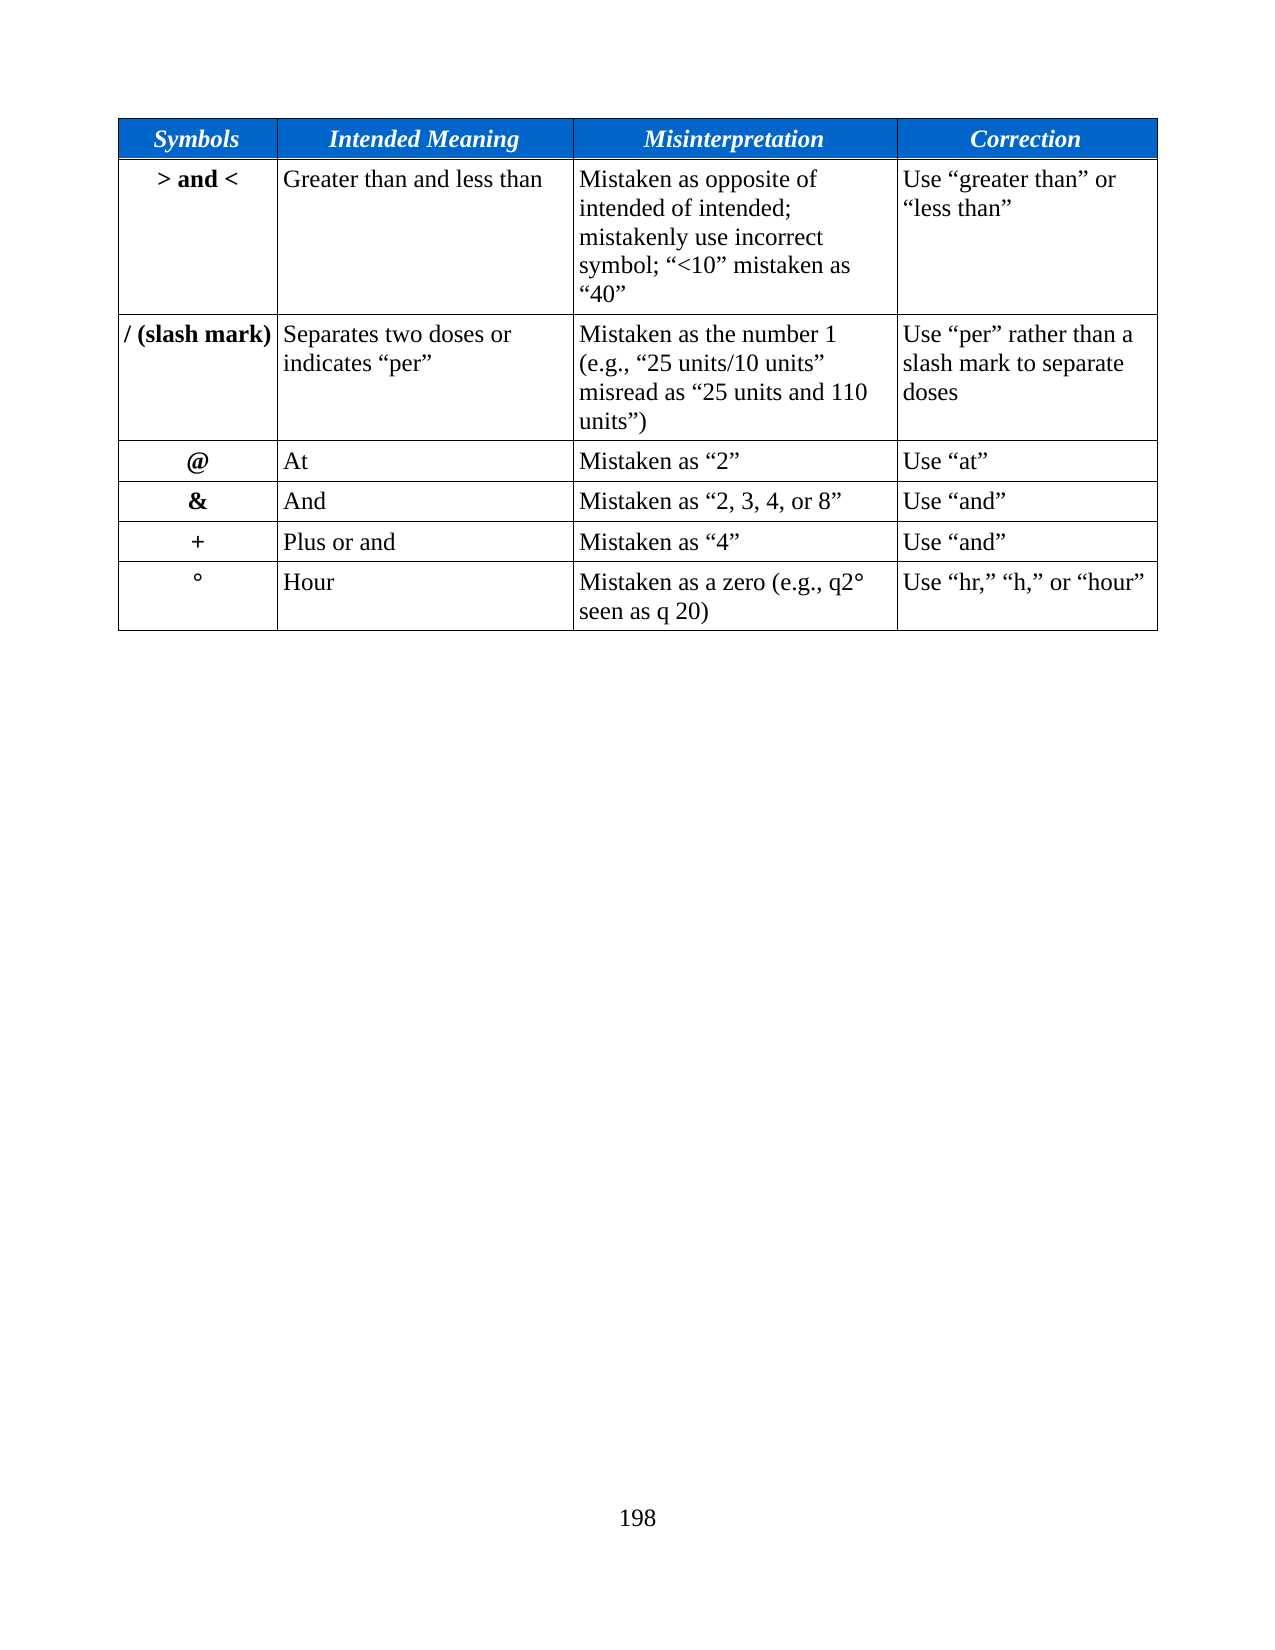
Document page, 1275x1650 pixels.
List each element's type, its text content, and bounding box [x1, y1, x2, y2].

table_cell Mistaken as “2” [574, 441, 897, 481]
table_cell Use “hr,” “h,” or “hour” [898, 562, 1157, 630]
table_cell & [119, 482, 277, 521]
table_header Symbols [119, 119, 277, 158]
table_cell / (slash mark) [119, 315, 277, 440]
table_cell Mistaken as “2, 3, 4, or 8” [574, 482, 897, 521]
table_cell ° [119, 562, 277, 630]
table_cell And [278, 482, 573, 521]
table_cell + [119, 522, 277, 561]
table_cell Mistaken as “4” [574, 522, 897, 561]
table_cell Separates two doses or indicates “per” [278, 315, 573, 440]
table_cell Use “and” [898, 522, 1157, 561]
table_cell Plus or and [278, 522, 573, 561]
table_cell > and < [119, 160, 277, 314]
table_cell Use “greater than” or “less than” [898, 160, 1157, 314]
table_cell Mistaken as the number 1 (e.g., “25 units/10 units” misread as “25 units and 110 units”) [574, 315, 897, 440]
table_cell Use “at” [898, 441, 1157, 481]
table_header Intended Meaning [278, 119, 573, 158]
table_cell Greater than and less than [278, 160, 573, 314]
table_cell @ [119, 441, 277, 481]
table_cell Hour [278, 562, 573, 630]
table_cell Use “and” [898, 482, 1157, 521]
table_cell Use “per” rather than a slash mark to separate doses [898, 315, 1157, 440]
table_header Correction [898, 119, 1157, 158]
table_cell Mistaken as a zero (e.g., q2° seen as q 20) [574, 562, 897, 630]
table_cell Mistaken as opposite of intended of intended; mistakenly use incorrect symbol; “<10” mistaken as “40” [574, 160, 897, 314]
table_cell At [278, 441, 573, 481]
table_header Misinterpretation [574, 119, 897, 158]
